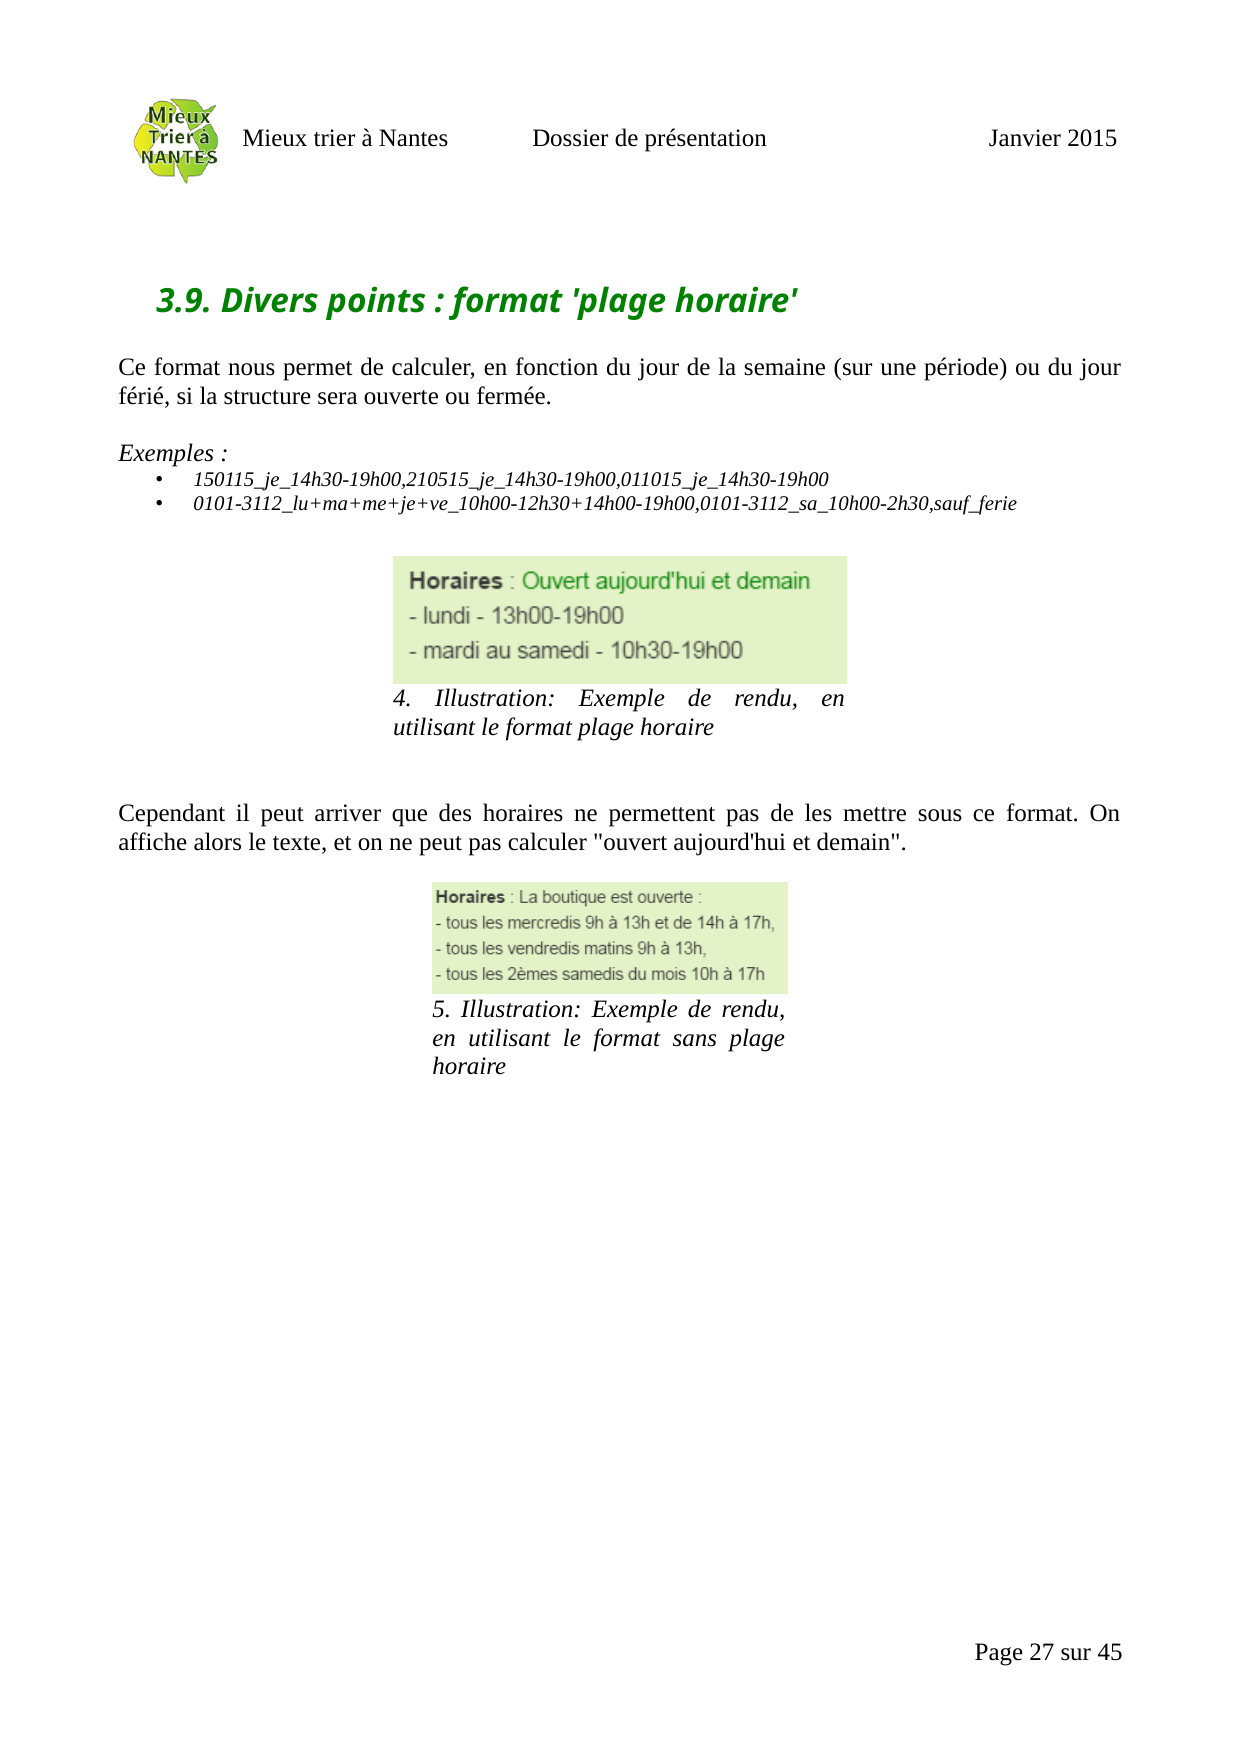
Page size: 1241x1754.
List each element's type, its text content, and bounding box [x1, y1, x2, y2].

subtitle Divers points : format 'plage horaire' [148, 277, 1122, 323]
text 4. Illustration: Exemple de rendu, en utilisant le format plage horaire [393, 684, 847, 741]
text Cependant il peut arriver que des horaires ne permettent pas de les mettre sous ce format. On affiche alors le texte, et on ne peut pas calculer "ouvert aujourd'hui et demain". [118, 798, 1122, 856]
picture [432, 882, 788, 994]
list 0101-3112_lu+ma+me+je+ve_10h00-12h30+14h00-19h00,0101-3112_sa_10h00-2h30,sauf_ferie [156, 491, 1122, 515]
text Exemples : [118, 438, 1122, 467]
text 5. Illustration: Exemple de rendu, en utilisant le format sans plage horaire [432, 994, 788, 1080]
list 150115_je_14h30-19h00,210515_je_14h30-19h00,011015_je_14h30-19h00 [156, 467, 1122, 491]
picture [392, 556, 848, 684]
picture [131, 95, 221, 185]
text Ce format nous permet de calculer, en fonction du jour de la semaine (sur une période) ou du jour férié, si la structure sera ouverte ou fermée. [118, 352, 1122, 410]
